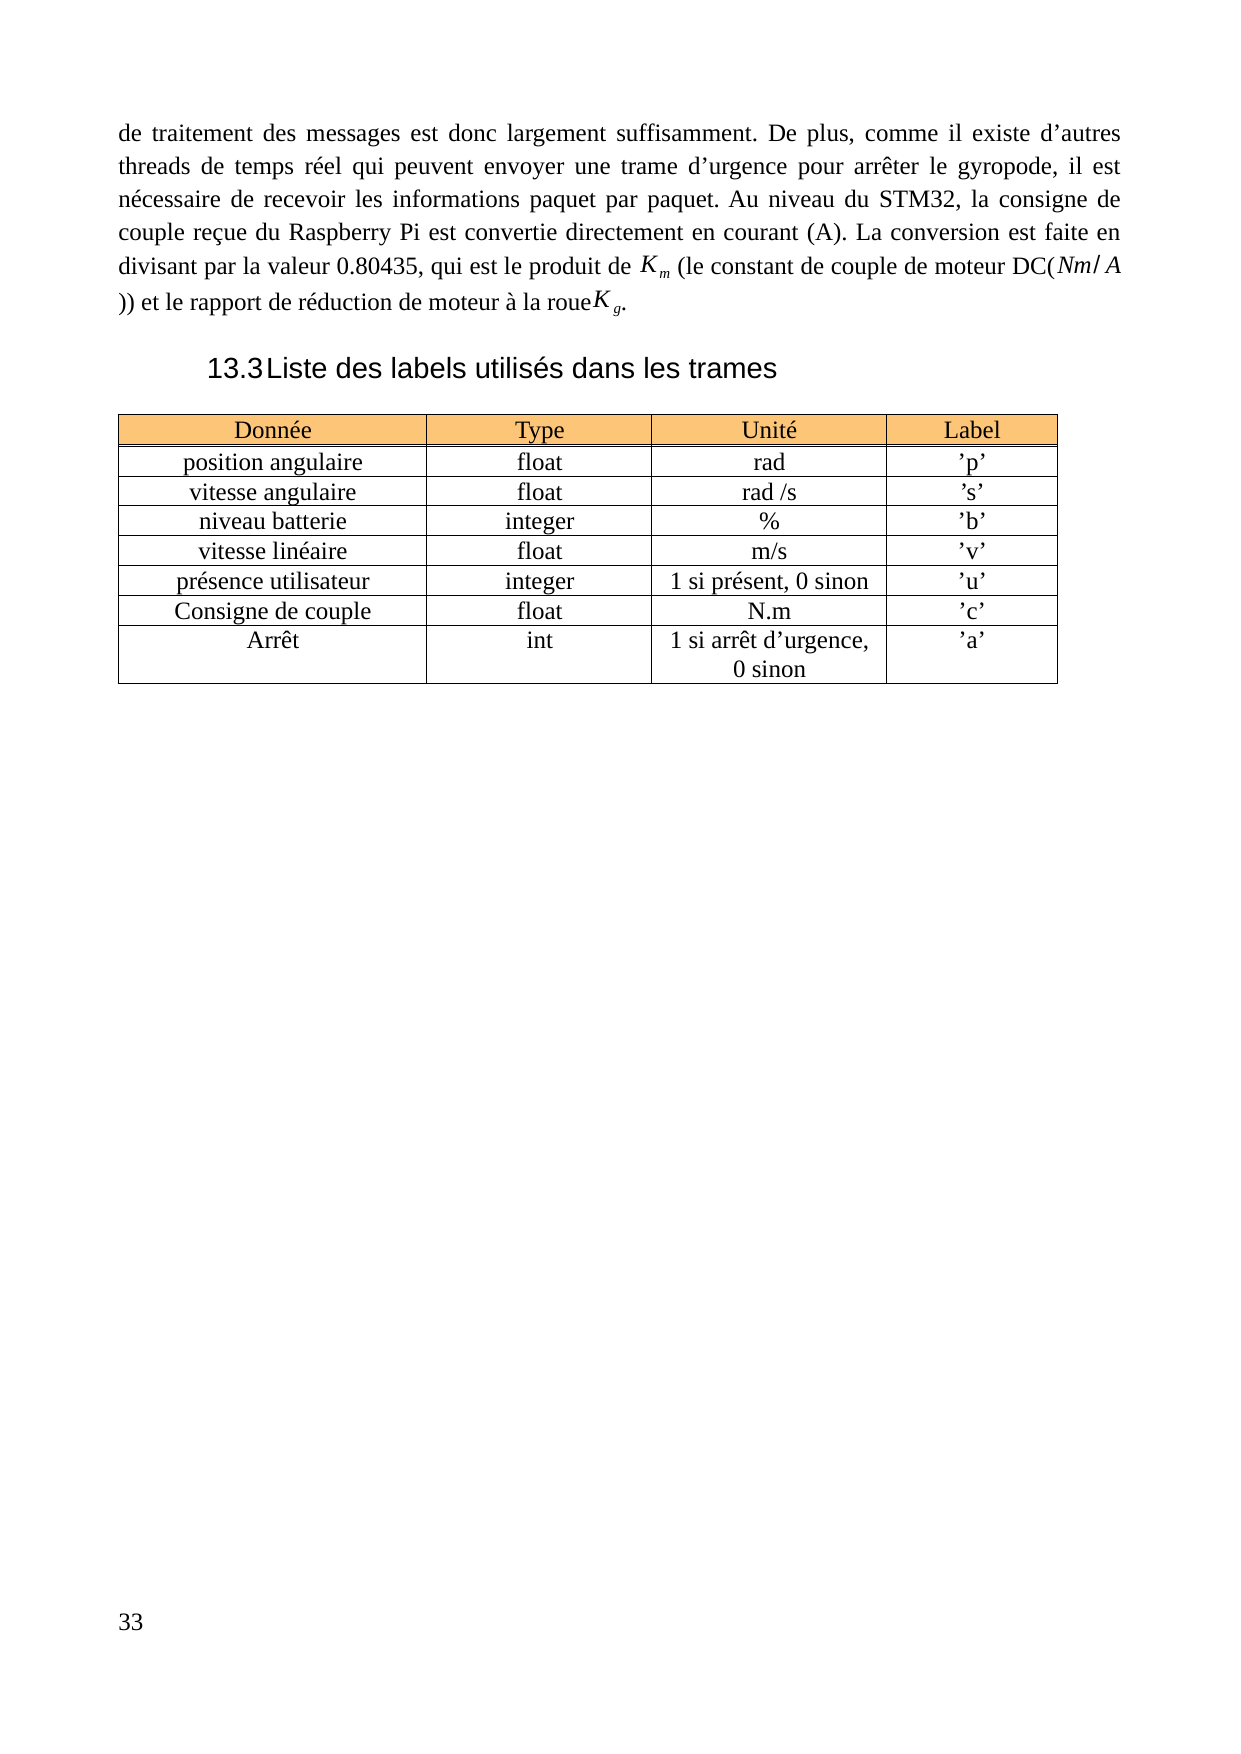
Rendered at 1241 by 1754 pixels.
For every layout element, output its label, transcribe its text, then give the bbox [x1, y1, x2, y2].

table_cell integer [427, 566, 651, 595]
table_header Donnée [119, 415, 426, 444]
table_cell float [427, 477, 651, 505]
table_cell ’a’ [887, 626, 1057, 683]
table_cell Arrêt [119, 626, 426, 683]
table_cell float [427, 596, 651, 624]
table_header Label [887, 415, 1057, 444]
table_cell N.m [652, 596, 886, 624]
table_cell niveau batterie [119, 506, 426, 535]
table_cell float [427, 536, 651, 565]
text de traitement des messages est donc largement suffisamment. De plus, comme il existe d’autres threads de temps réel qui peuvent envoyer une trame d’urgence pour arrêter le gyropode, il est nécessaire de recevoir les informations paquet par paquet. Au niveau du STM32, la consigne de couple reçue du Raspberry Pi est convertie directement en courant (A). La conversion est faite en divisant par la valeur 0.80435, qui est le produit de (le constant de couple de moteur DC()) et le rapport de réduction de moteur à la roue. [118, 118, 1122, 317]
table_cell Consigne de couple [119, 596, 426, 624]
table_cell ’u’ [887, 566, 1057, 595]
table_cell ’p’ [887, 447, 1057, 476]
table_cell 1 si arrêt d’urgence, 0 sinon [652, 626, 886, 683]
subtitle Liste des labels utilisés dans les trames [118, 351, 1122, 384]
table_cell integer [427, 506, 651, 535]
table_cell vitesse linéaire [119, 536, 426, 565]
table_cell ’b’ [887, 506, 1057, 535]
table_cell rad /s [652, 477, 886, 505]
table_cell % [652, 506, 886, 535]
table_cell int [427, 626, 651, 683]
table_cell ’s’ [887, 477, 1057, 505]
table_cell présence utilisateur [119, 566, 426, 595]
table_cell ’c’ [887, 596, 1057, 624]
table_header Unité [652, 415, 886, 444]
table_cell 1 si présent, 0 sinon [652, 566, 886, 595]
table_cell rad [652, 447, 886, 476]
table_cell position angulaire [119, 447, 426, 476]
table_cell float [427, 447, 651, 476]
table_cell vitesse angulaire [119, 477, 426, 505]
table_header Type [427, 415, 651, 444]
table_cell m/s [652, 536, 886, 565]
table_cell ’v’ [887, 536, 1057, 565]
